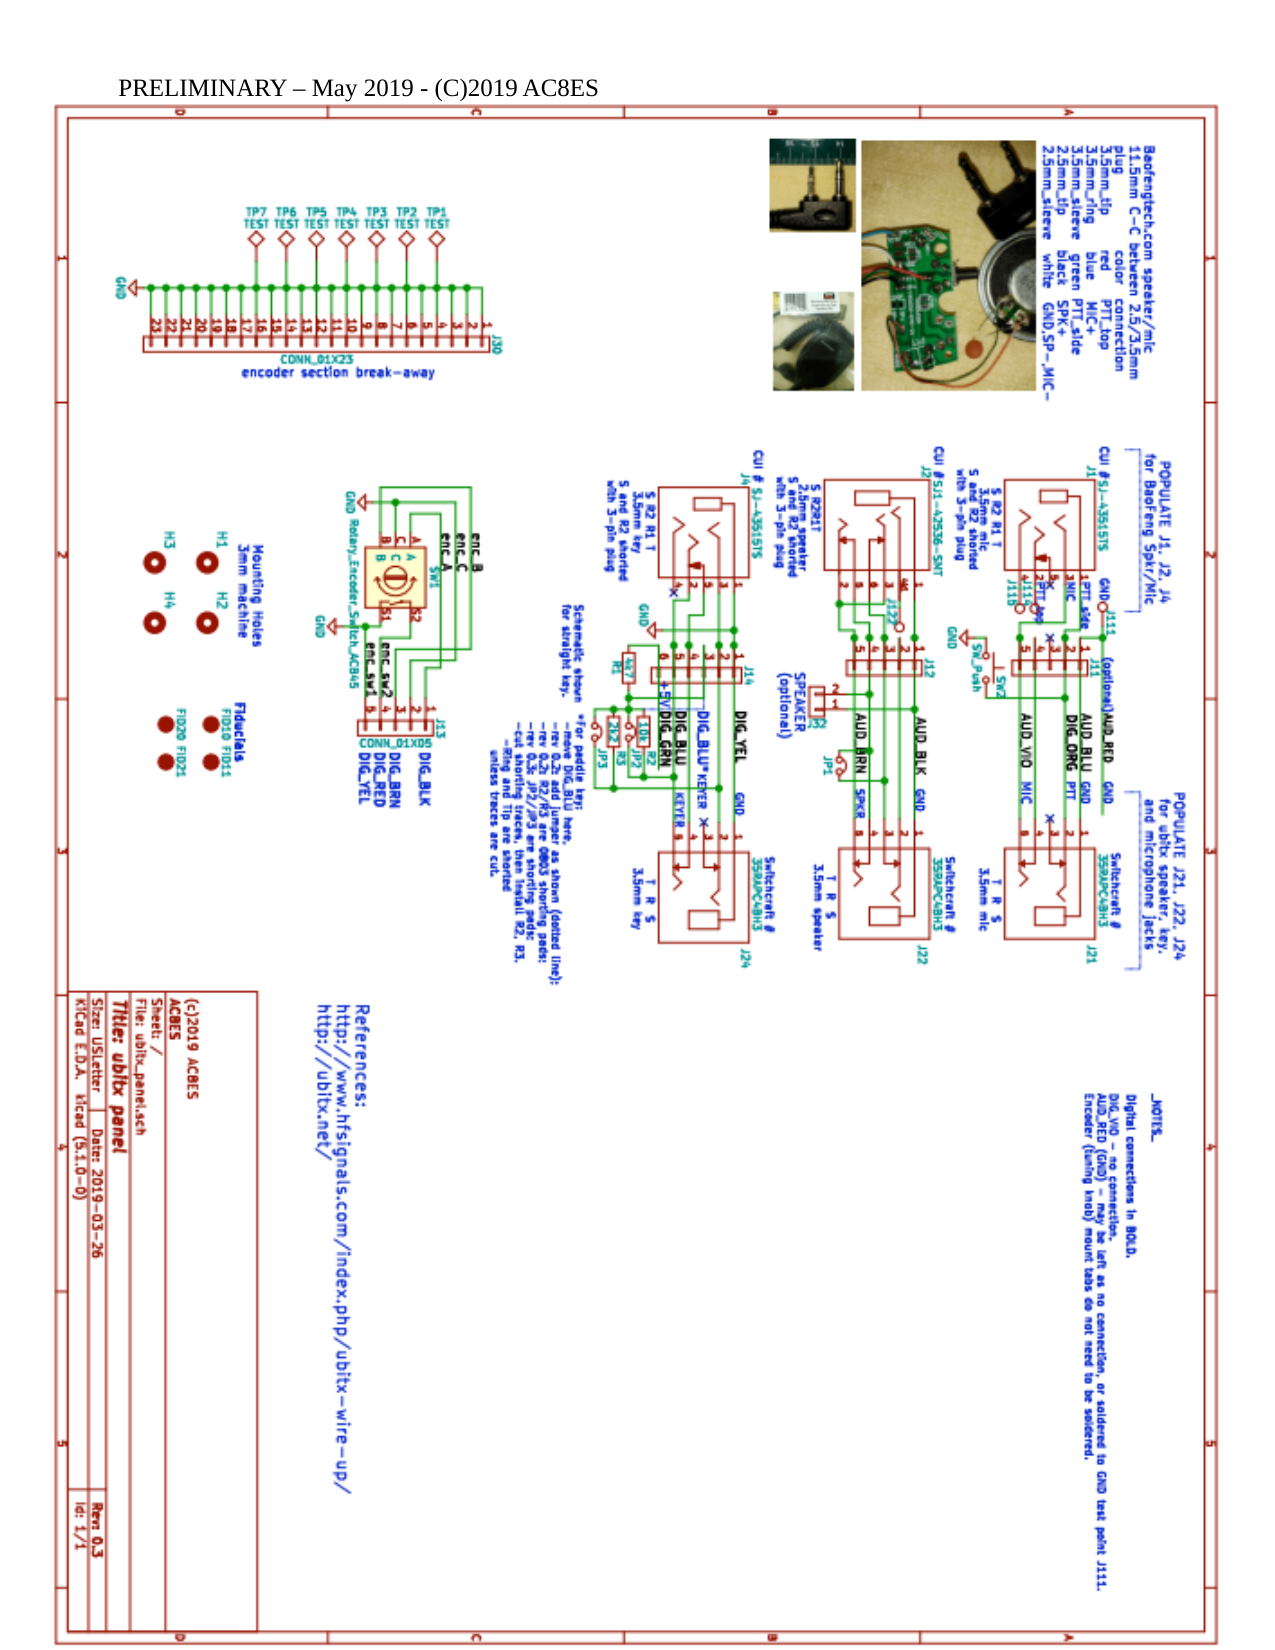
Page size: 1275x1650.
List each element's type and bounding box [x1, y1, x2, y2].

picture [53, 103, 1222, 1647]
